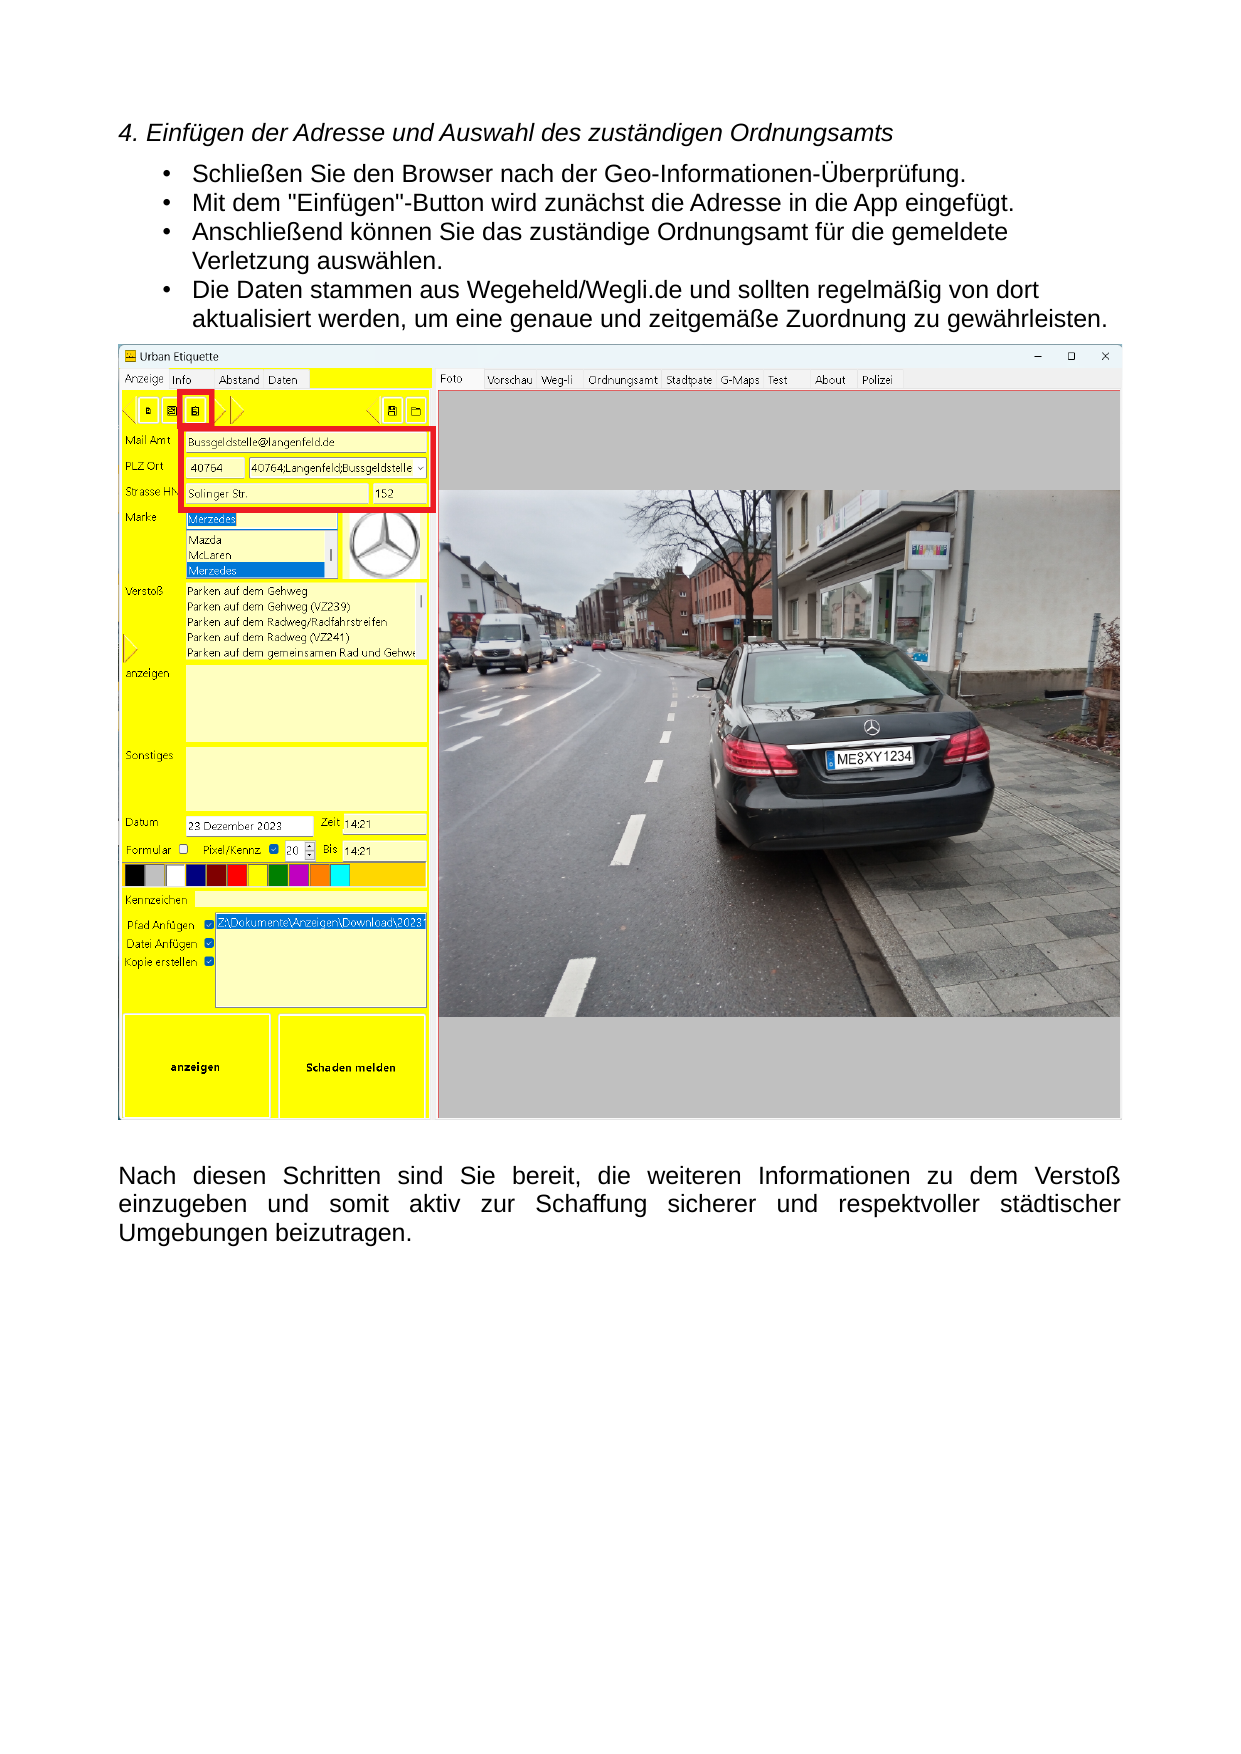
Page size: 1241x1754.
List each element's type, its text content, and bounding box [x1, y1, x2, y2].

text 4. Einfügen der Adresse und Auswahl des zuständigen Ordnungsamts [118, 118, 1122, 147]
list Anschließend können Sie das zuständige Ordnungsamt für die gemeldete Verletzung auswählen. [162, 217, 1122, 275]
text Nach diesen Schritten sind Sie bereit, die weiteren Informationen zu dem Verstoß einzugeben und somit aktiv zur Schaffung sicherer und respektvoller städtischer Umgebungen beizutragen. [118, 1161, 1122, 1247]
list Schließen Sie den Browser nach der Geo-Informationen-Überprüfung. [162, 159, 1122, 188]
list Die Daten stammen aus Wegeheld/Wegli.de und sollten regelmäßig von dort aktualisiert werden, um eine genaue und zeitgemäße Zuordnung zu gewährleisten. [162, 275, 1122, 332]
list Mit dem "Einfügen"-Button wird zunächst die Adresse in die App eingefügt. [162, 188, 1122, 217]
